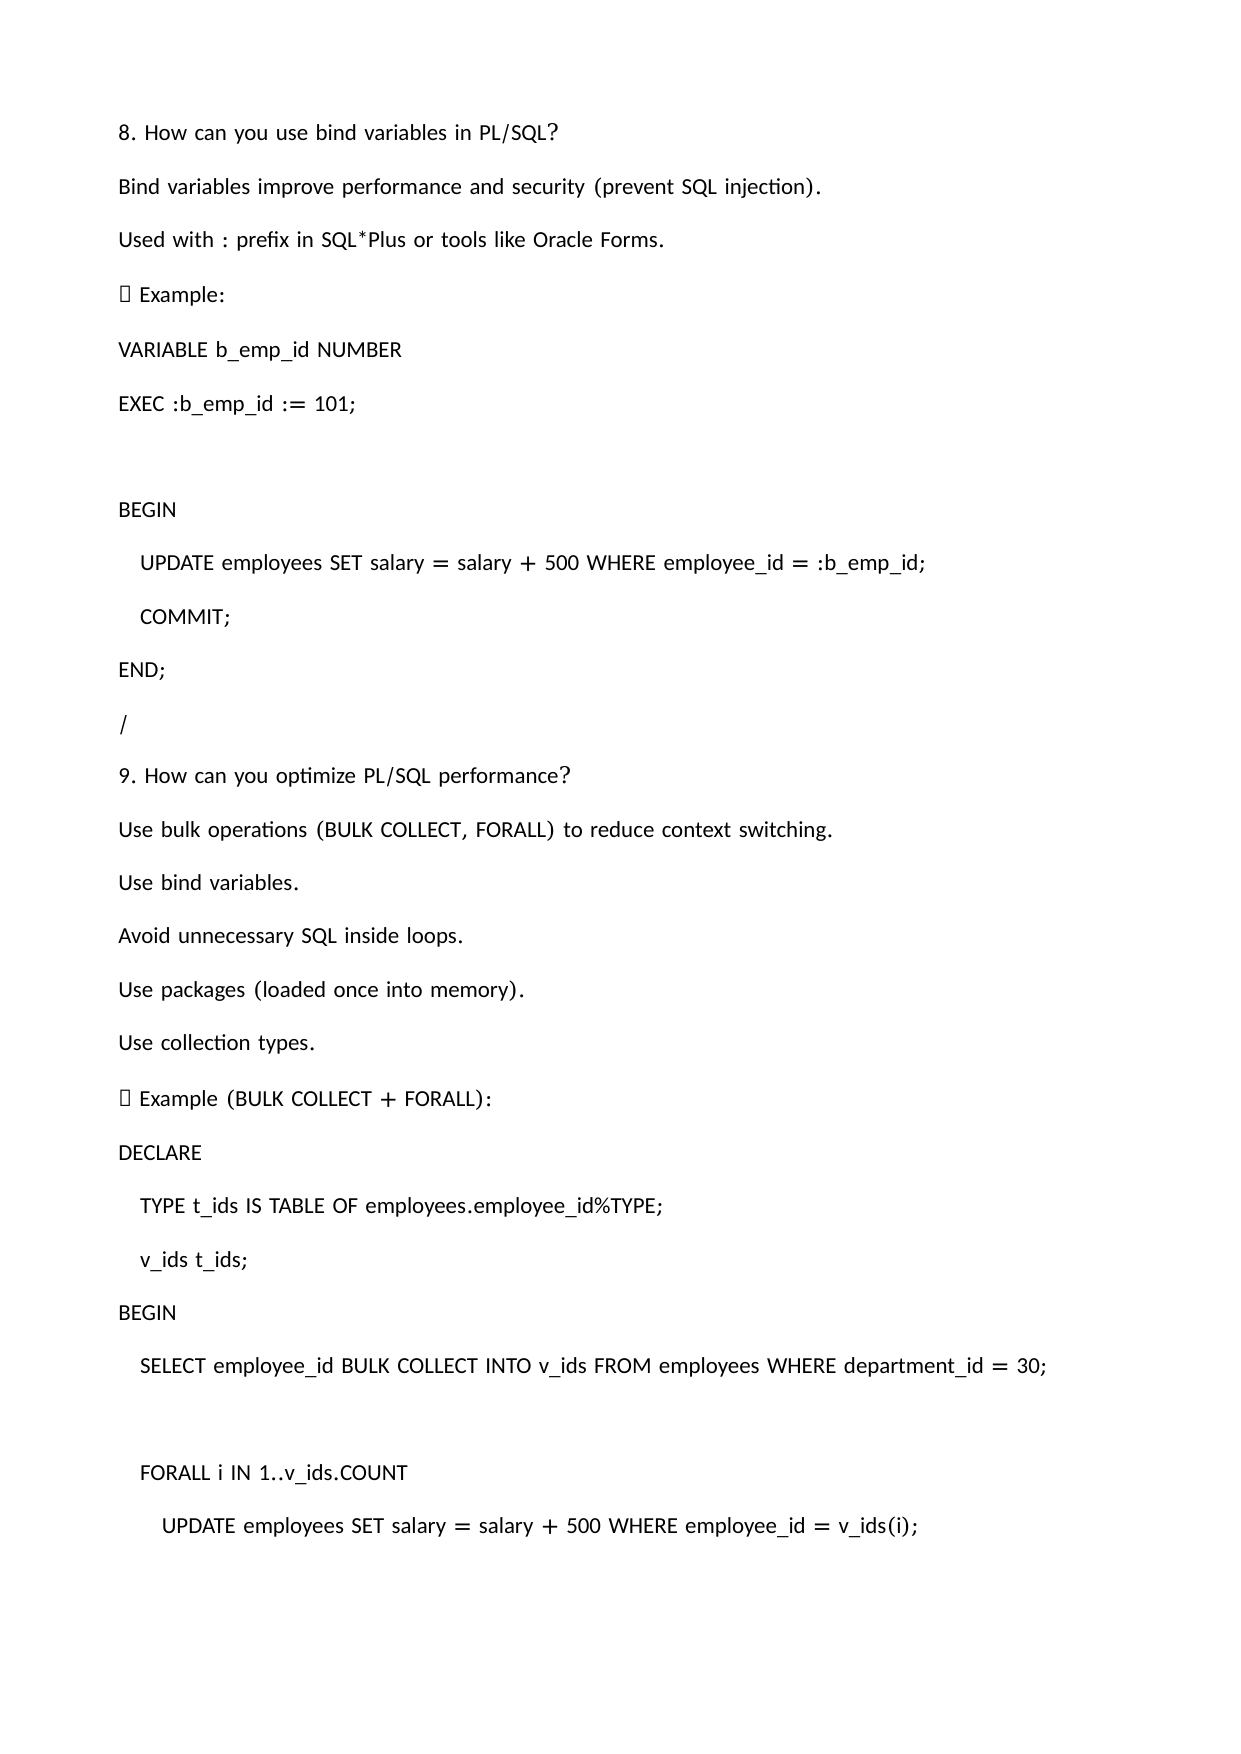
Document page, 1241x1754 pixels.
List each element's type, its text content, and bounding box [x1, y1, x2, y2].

text Avoid unnecessary SQL inside loops. [118, 921, 1122, 949]
text END; [118, 655, 1122, 683]
text ✅ Example: [118, 278, 1122, 310]
text EXEC :b_emp_id := 101; [118, 389, 1122, 417]
text Use packages (loaded once into memory). [118, 974, 1122, 1003]
text BEGIN [118, 1298, 1122, 1326]
text BEGIN [118, 495, 1122, 523]
text v_ids t_ids; [118, 1245, 1122, 1273]
text Used with : prefix in SQL*Plus or tools like Oracle Forms. [118, 225, 1122, 253]
text UPDATE employees SET salary = salary + 500 WHERE employee_id = v_ids(i); [118, 1511, 1122, 1539]
text TYPE t_ids IS TABLE OF employees.employee_id%TYPE; [118, 1191, 1122, 1220]
text Use bind variables. [118, 868, 1122, 896]
text FORALL i IN 1..v_ids.COUNT [118, 1458, 1122, 1486]
text Use bulk operations (BULK COLLECT, FORALL) to reduce context switching. [118, 814, 1122, 843]
text SELECT employee_id BULK COLLECT INTO v_ids FROM employees WHERE department_id = 30; [118, 1351, 1122, 1379]
text Bind variables improve performance and security (prevent SQL injection). [118, 172, 1122, 200]
text VARIABLE b_emp_id NUMBER [118, 335, 1122, 364]
text / [118, 708, 1122, 736]
text UPDATE employees SET salary = salary + 500 WHERE employee_id = :b_emp_id; [118, 548, 1122, 577]
text DECLARE [118, 1138, 1122, 1166]
text 8. How can you use bind variables in PL/SQL? [118, 118, 1122, 147]
text Use collection types. [118, 1028, 1122, 1056]
text 9. How can you optimize PL/SQL performance? [118, 761, 1122, 789]
text COMMIT; [118, 602, 1122, 630]
text ✅ Example (BULK COLLECT + FORALL): [118, 1081, 1122, 1113]
